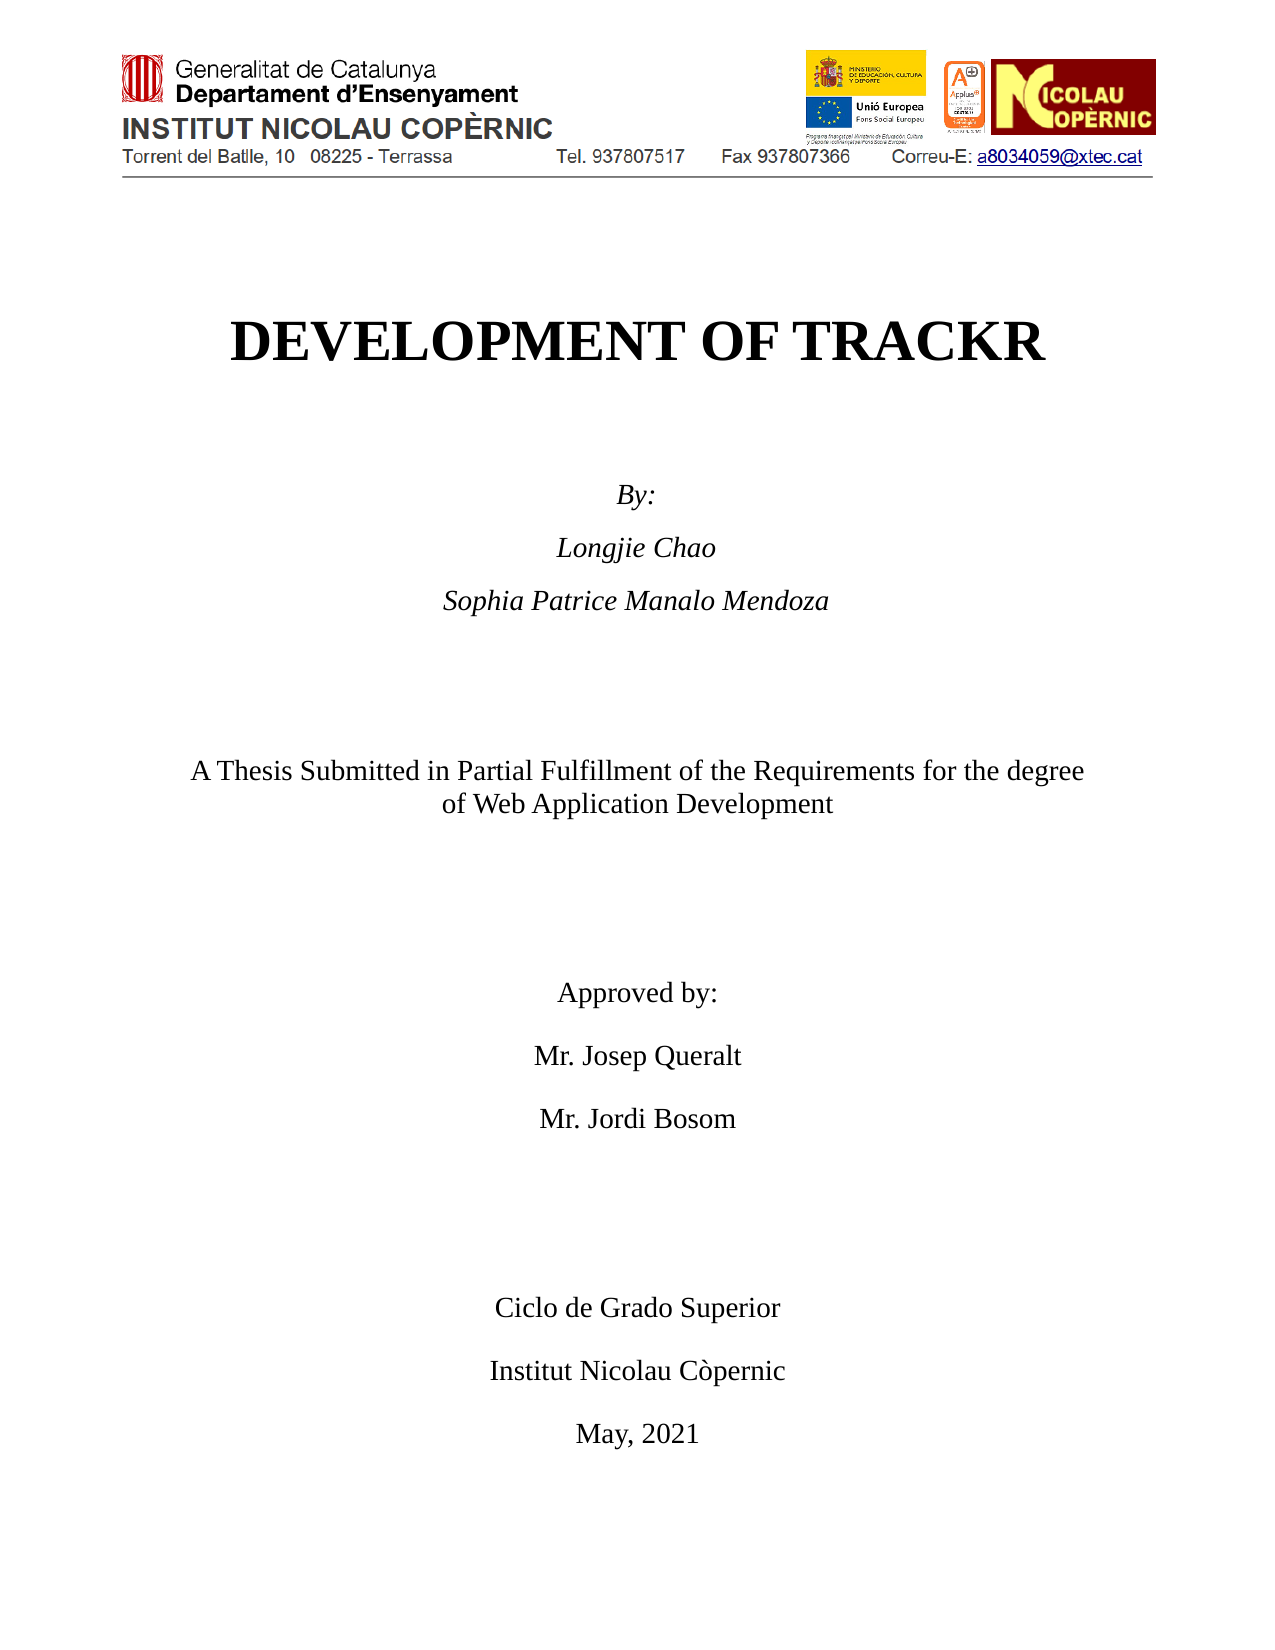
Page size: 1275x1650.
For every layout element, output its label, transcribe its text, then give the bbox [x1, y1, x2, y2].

text Approved by: [177, 975, 1098, 1009]
text Mr. Josep Queralt [177, 1038, 1098, 1072]
text Institut Nicolau Còpernic [177, 1353, 1098, 1387]
text May, 2021 [177, 1416, 1098, 1450]
picture [117, 48, 1159, 180]
text Sophia Patrice Manalo Mendoza [118, 583, 1157, 617]
text By: [118, 477, 1157, 511]
title DEVELOPMENT OF TRACKR [118, 306, 1157, 373]
text Longjie Chao [118, 530, 1157, 564]
text Mr. Jordi Bosom [177, 1101, 1098, 1135]
text A Thesis Submitted in Partial Fulfillment of the Requirements for the degree of Web Application Development [177, 753, 1098, 820]
text Ciclo de Grado Superior [177, 1290, 1098, 1324]
